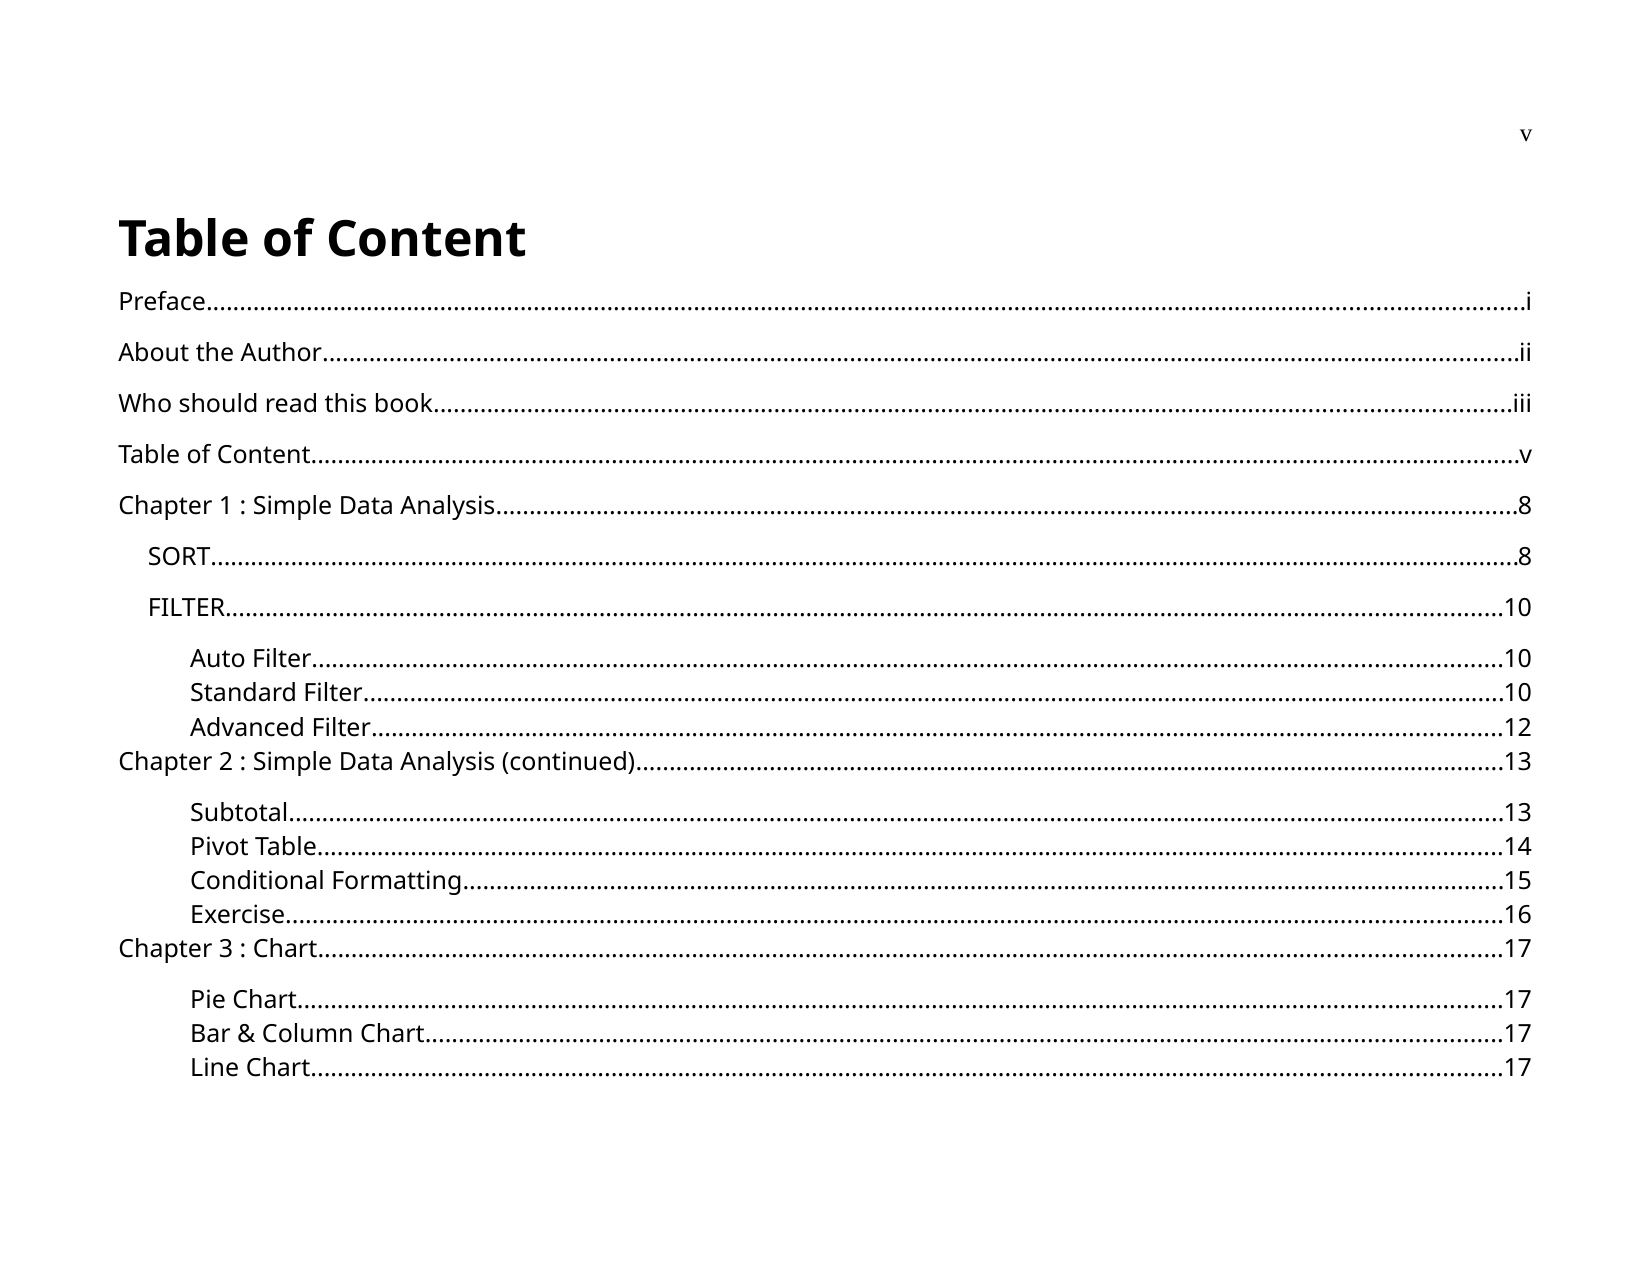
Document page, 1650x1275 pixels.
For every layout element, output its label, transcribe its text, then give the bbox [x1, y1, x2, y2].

text Pivot Table 14 [177, 828, 1532, 862]
text Auto Filter 10 [177, 641, 1532, 675]
text Preface i [118, 284, 1532, 318]
text Subtotal 13 [177, 794, 1532, 828]
text Who should read this book iii [118, 386, 1532, 420]
text Advanced Filter 12 [177, 709, 1532, 743]
text FILTER 10 [148, 590, 1532, 624]
text Exercise 16 [177, 896, 1532, 931]
text Standard Filter 10 [177, 675, 1532, 709]
text Conditional Formatting 15 [177, 862, 1532, 896]
text Chapter 3 : Chart 17 [118, 931, 1532, 964]
text About the Author ii [118, 335, 1532, 369]
text Table of Content v [118, 437, 1532, 471]
text Chapter 2 : Simple Data Analysis (continued) 13 [118, 743, 1532, 777]
text Chapter 1 : Simple Data Analysis 8 [118, 488, 1532, 522]
text Line Chart 17 [177, 1050, 1532, 1084]
text SORT 8 [148, 539, 1532, 573]
subtitle Table of Content [118, 203, 1532, 271]
text Bar & Column Chart 17 [177, 1016, 1532, 1050]
text Pie Chart 17 [177, 982, 1532, 1016]
